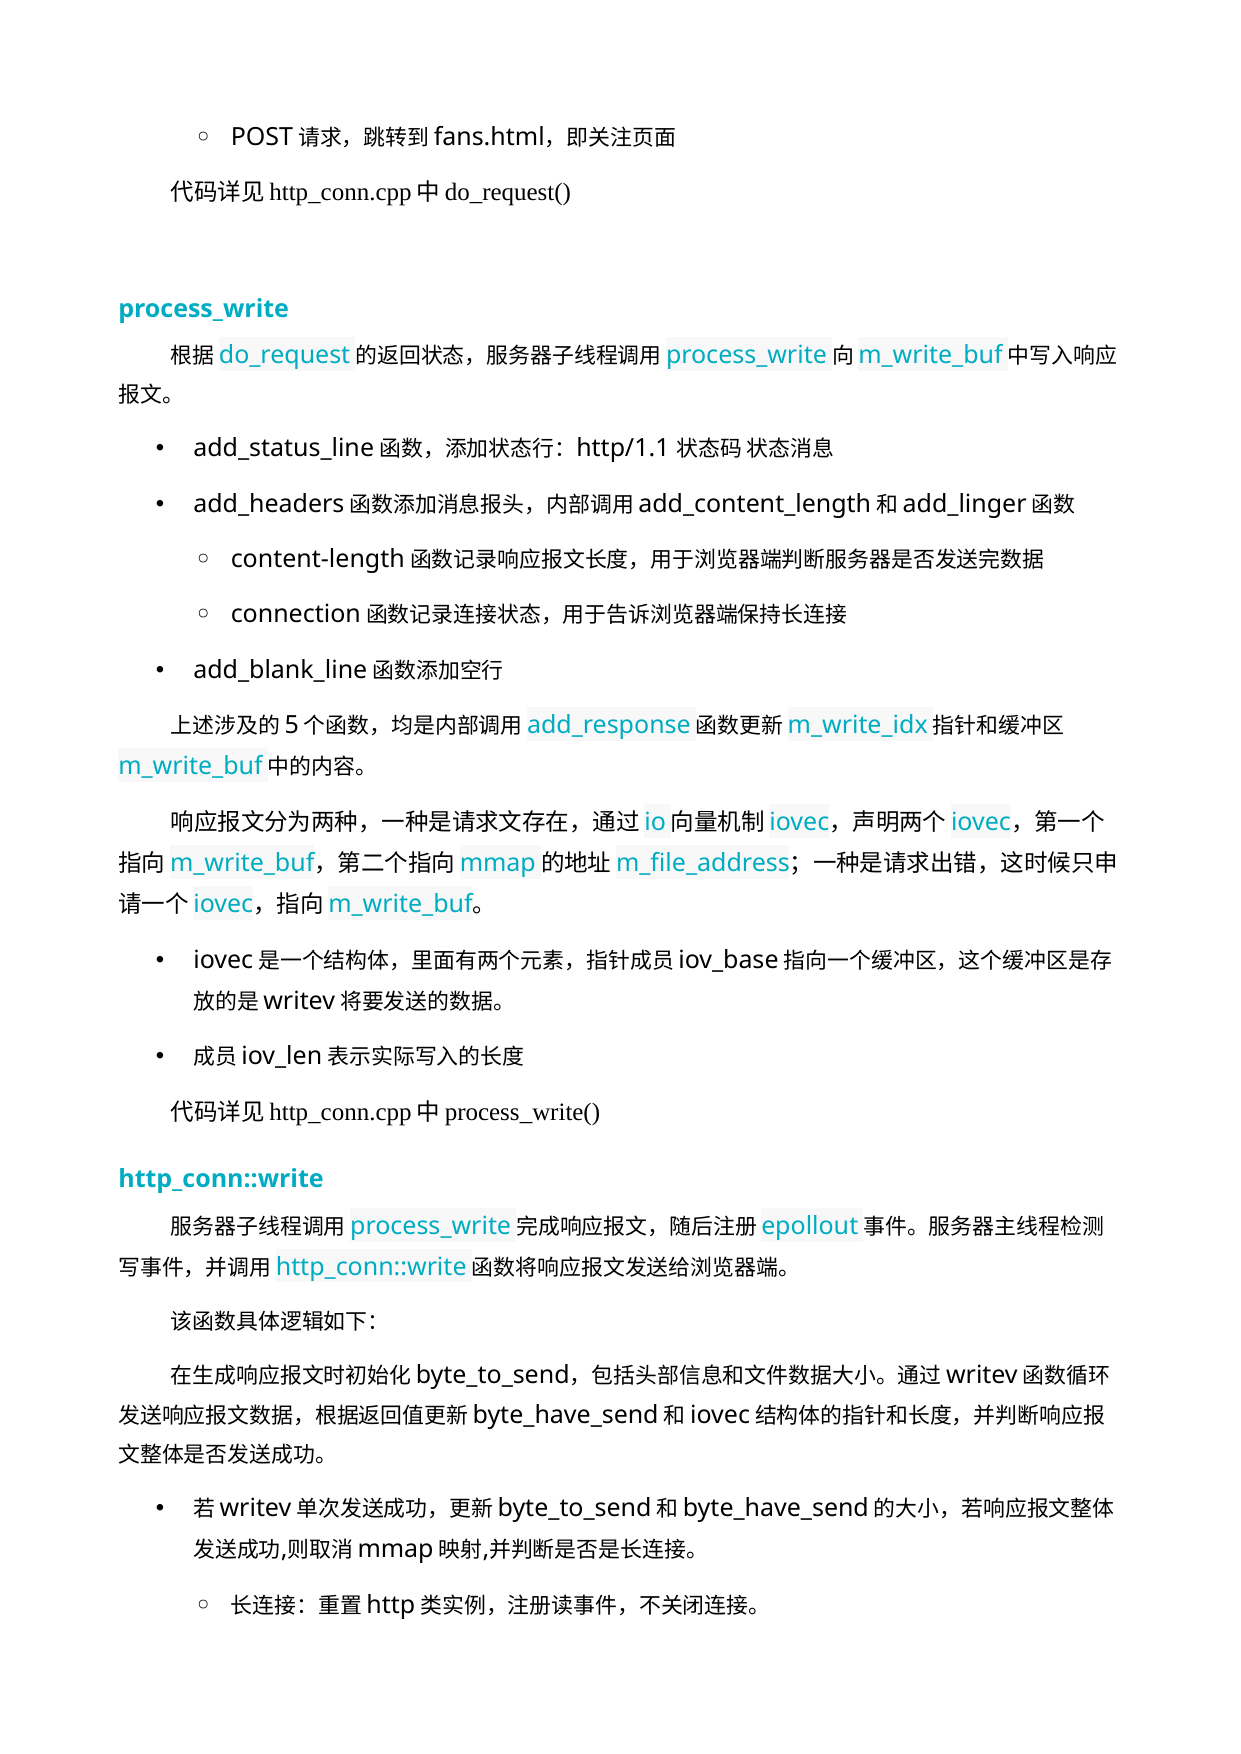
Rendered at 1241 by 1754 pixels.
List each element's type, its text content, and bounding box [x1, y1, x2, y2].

list content-length函数记录响应报文长度，用于浏览器端判断服务器是否发送完数据 [193, 541, 1122, 575]
text 响应报文分为两种，一种是请求文存在，通过io向量机制iovec，声明两个iovec，第一个指向m_write_buf，第二个指向mmap的地址m_file_address；一种是请求出错，这时候只申请一个iovec，指向m_write_buf。 [118, 803, 1122, 920]
subtitle process_write [118, 290, 1122, 324]
list 长连接：重置http类实例，注册读事件，不关闭连接。 [193, 1586, 1122, 1620]
list 成员iov_len表示实际写入的长度 [156, 1038, 1122, 1072]
text 服务器子线程调用process_write完成响应报文，随后注册epollout事件。服务器主线程检测写事件，并调用http_conn::write函数将响应报文发送给浏览器端。 [118, 1208, 1122, 1282]
list POST请求，跳转到fans.html，即关注页面 [193, 118, 1122, 152]
list connection函数记录连接状态，用于告诉浏览器端保持长连接 [193, 596, 1122, 630]
list iovec是一个结构体，里面有两个元素，指针成员iov_base指向一个缓冲区，这个缓冲区是存放的是writev将要发送的数据。 [156, 942, 1122, 1016]
text 该函数具体逻辑如下： [118, 1304, 1122, 1336]
list add_headers函数添加消息报头，内部调用add_content_length和add_linger函数 [156, 485, 1122, 519]
text 代码详见http_conn.cpp中do_request() [118, 173, 1122, 207]
text 代码详见http_conn.cpp中process_write() [118, 1093, 1122, 1127]
list add_blank_line函数添加空行 [156, 651, 1122, 686]
text 根据do_request的返回状态，服务器子线程调用process_write向m_write_buf中写入响应报文。 [118, 337, 1122, 409]
subtitle http_conn::write [118, 1161, 1122, 1195]
text 上述涉及的5个函数，均是内部调用add_response函数更新m_write_idx指针和缓冲区m_write_buf中的内容。 [118, 707, 1122, 782]
text 在生成响应报文时初始化byte_to_send，包括头部信息和文件数据大小。通过writev函数循环发送响应报文数据，根据返回值更新byte_have_send和iovec结构体的指针和长度，并判断响应报文整体是否发送成功。 [118, 1356, 1122, 1469]
list 若writev单次发送成功，更新byte_to_send和byte_have_send的大小，若响应报文整体发送成功,则取消mmap映射,并判断是否是长连接。 [156, 1490, 1122, 1565]
list add_status_line函数，添加状态行：http/1.1 状态码 状态消息 [156, 430, 1122, 464]
